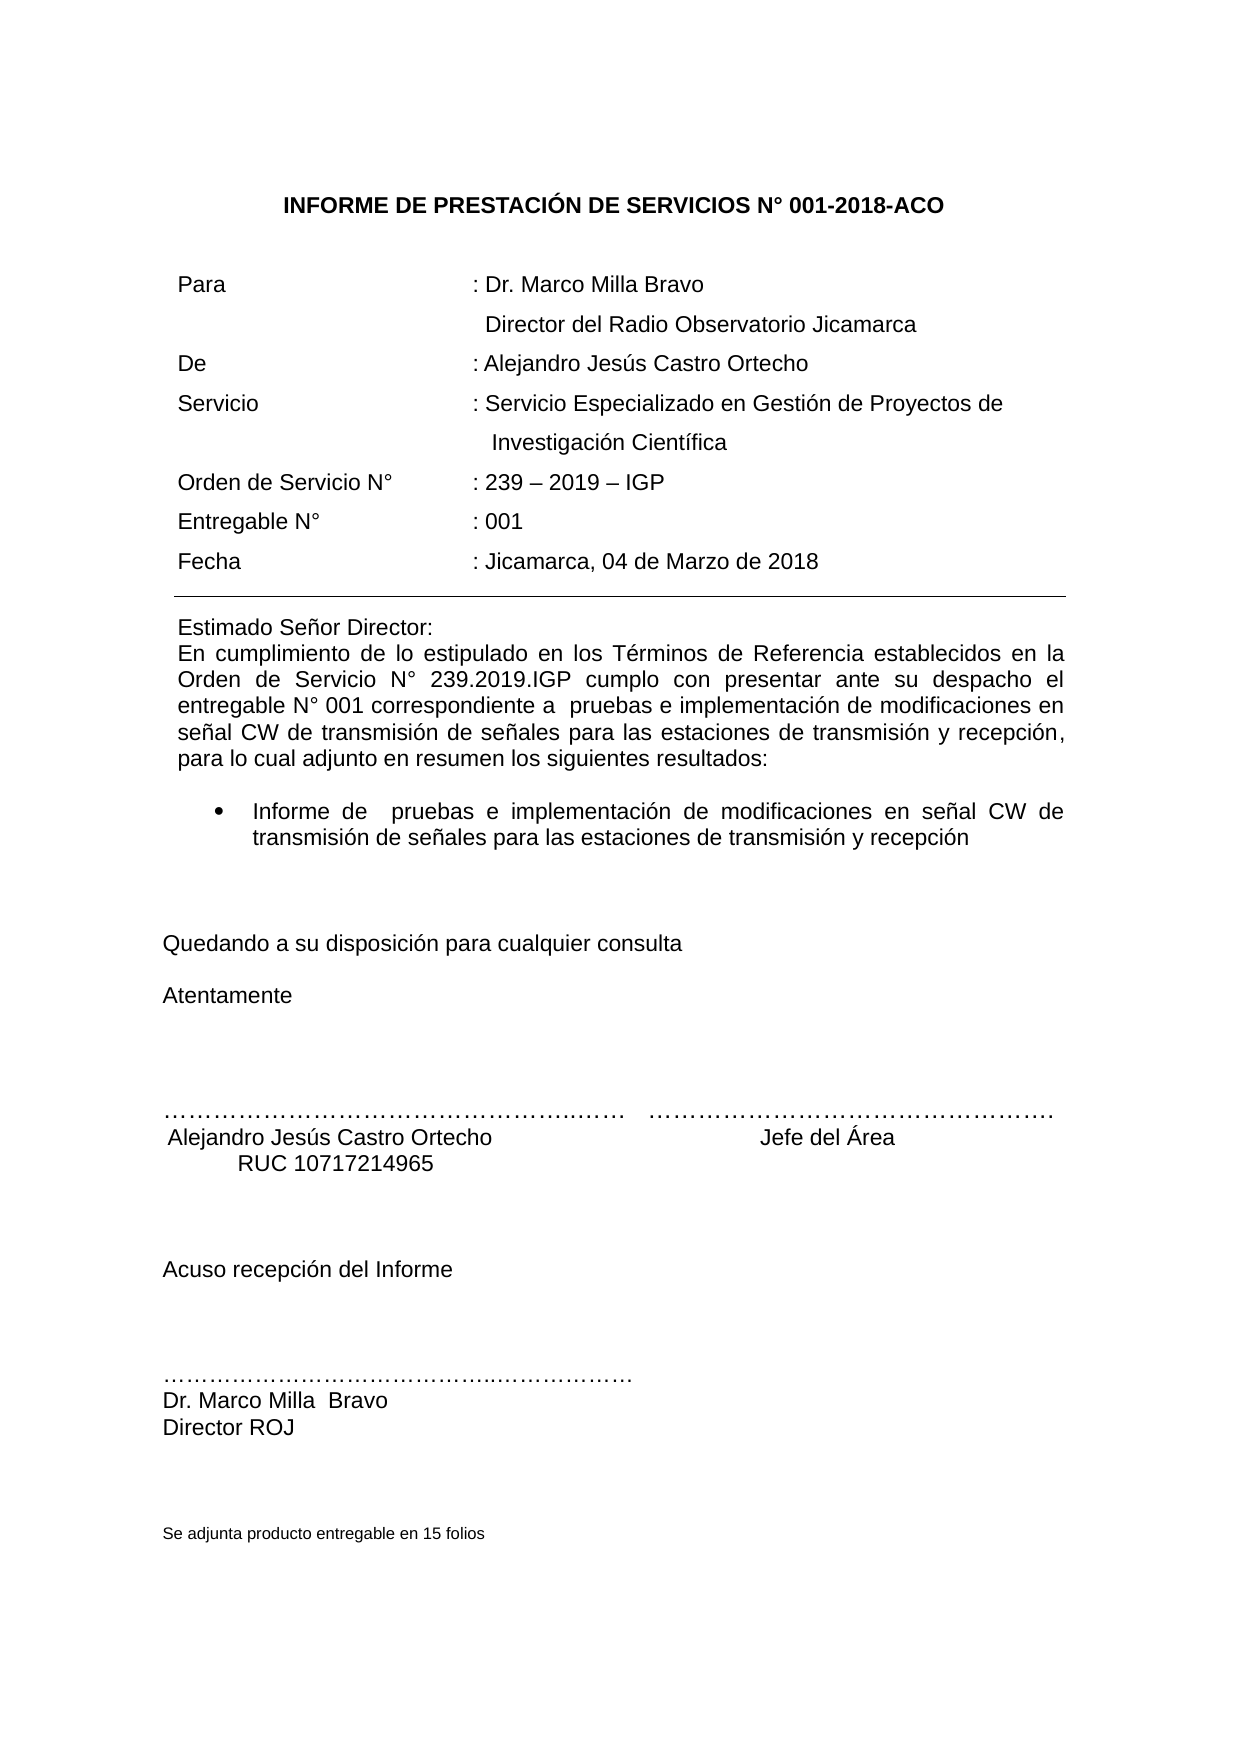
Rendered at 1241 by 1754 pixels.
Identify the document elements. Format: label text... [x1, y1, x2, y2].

text Director del Radio Observatorio Jicamarca [177, 311, 981, 337]
text En cumplimiento de lo estipulado en los Términos de Referencia establecidos en la Orden de Servicio N° 239.2019.IGP cumplo con presentar ante su despacho el entregable N° 001 correspondiente a pruebas e implementación de modificaciones en señal CW de transmisión de señales para las estaciones de transmisión y recepción, para lo cual adjunto en resumen los siguientes resultados: [177, 640, 1065, 772]
text Estimado Señor Director: [177, 613, 1065, 640]
text Fecha : Jicamarca, 04 de Marzo de 2018 [177, 548, 1033, 574]
text Orden de Servicio N° : 239 – 2019 – IGP [177, 469, 915, 495]
subtitle INFORME DE PRESTACIÓN DE SERVICIOS N° 001-2018-ACO [162, 192, 1065, 218]
text RUC 10717214965 [162, 1150, 1065, 1176]
text De : Alejandro Jesús Castro Ortecho [177, 350, 1065, 377]
list Informe de pruebas e implementación de modificaciones en señal CW de transmisión de señales para las estaciones de transmisión y recepción [215, 798, 1065, 851]
text Director ROJ [162, 1414, 1065, 1440]
text Alejandro Jesús Castro Ortecho Jefe del Área [162, 1124, 1065, 1150]
text Entregable N° : 001 [177, 508, 800, 534]
text Se adjunta producto entregable en 15 folios [162, 1524, 1065, 1543]
text Dr. Marco Milla Bravo [162, 1387, 1065, 1414]
text Acuso recepción del Informe [162, 1256, 1065, 1282]
text ……………………………………..……………… [162, 1361, 1065, 1387]
text Quedando a su disposición para cualquier consulta [162, 930, 1065, 956]
text …………………………………………..…… …………………………………………. [162, 1095, 1065, 1124]
text Atentamente [162, 982, 1065, 1009]
text Para : Dr. Marco Milla Bravo [177, 271, 981, 298]
text Servicio : Servicio Especializado en Gestión de Proyectos de Investigación Científica [177, 390, 1065, 456]
